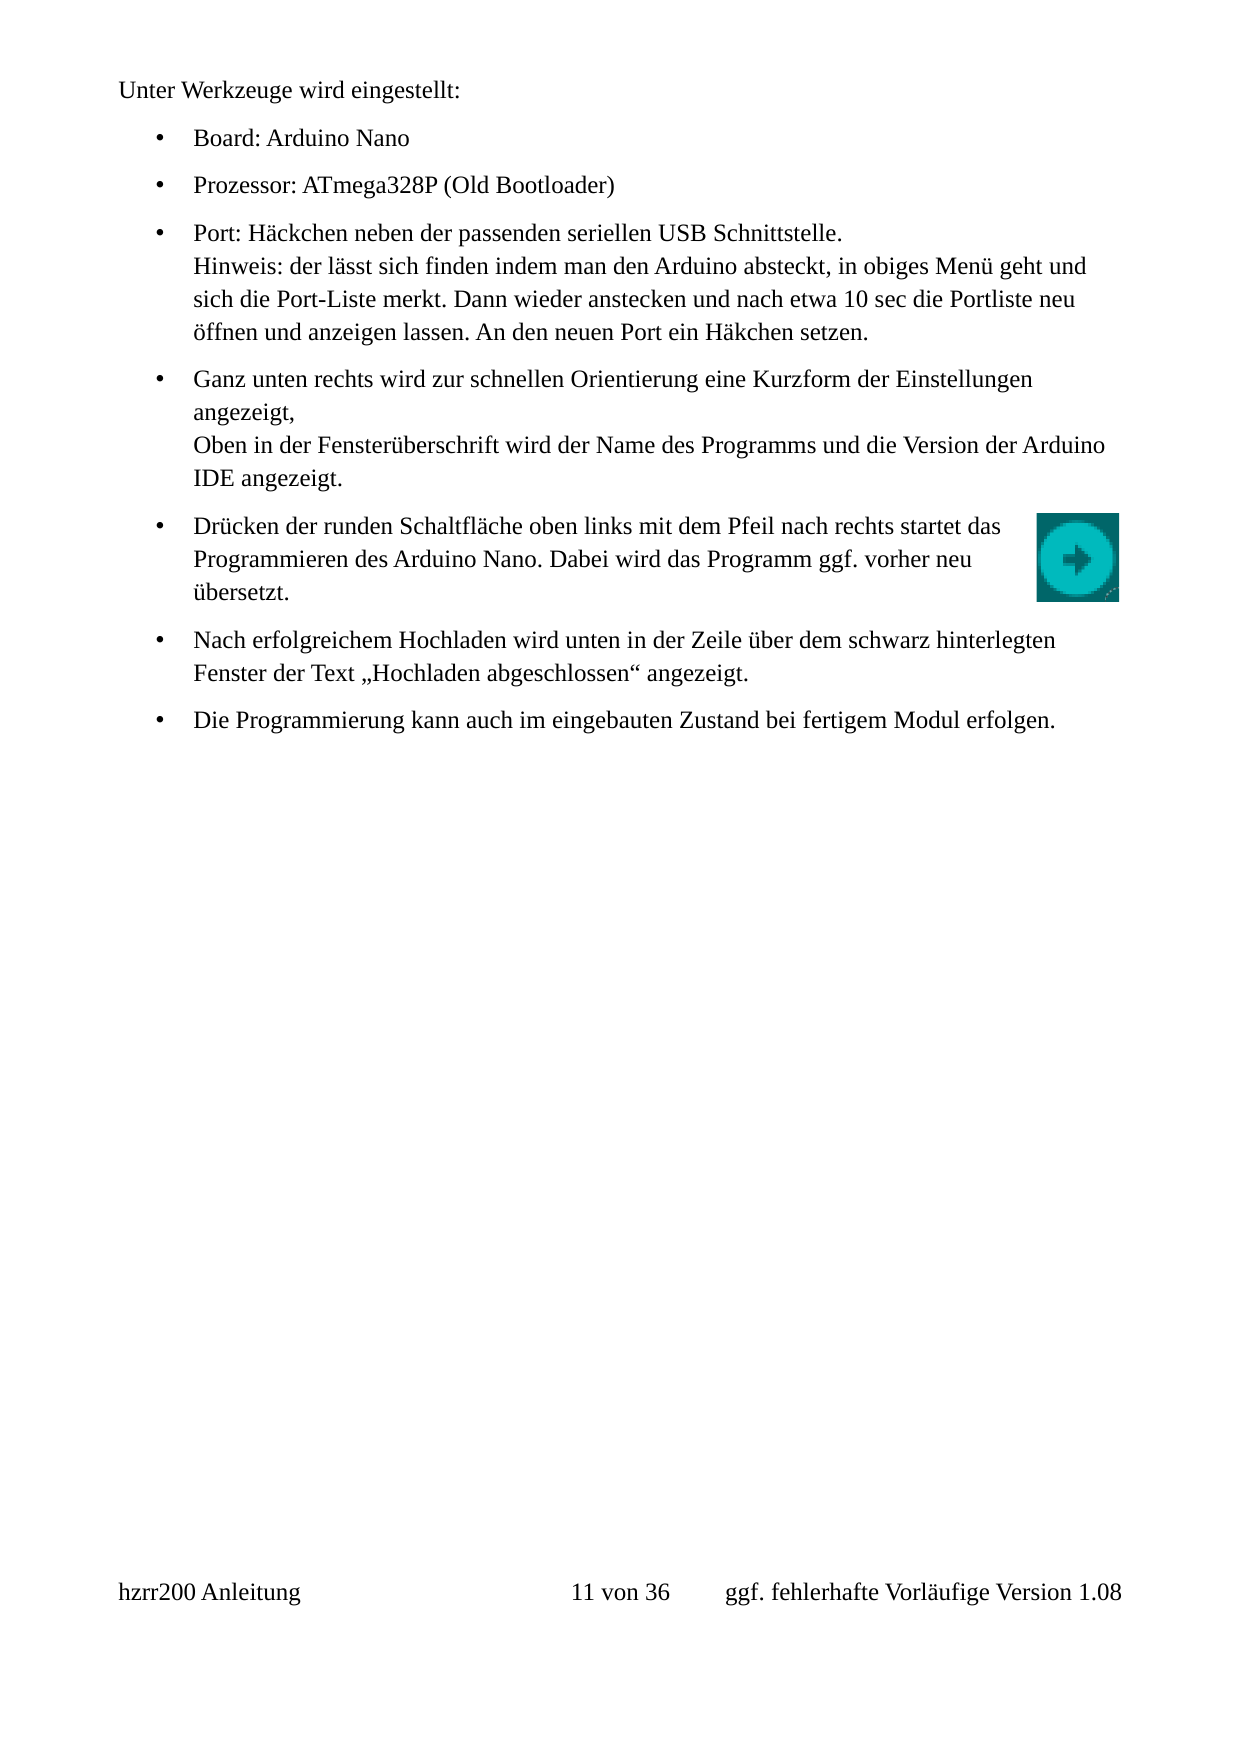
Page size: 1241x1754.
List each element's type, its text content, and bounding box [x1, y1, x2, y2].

list Die Programmierung kann auch im eingebauten Zustand bei fertigem Modul erfolgen. [156, 705, 1122, 734]
list Drücken der runden Schaltfläche oben links mit dem Pfeil nach rechts startet das Programmieren des Arduino Nano. Dabei wird das Programm ggf. vorher neu übersetzt. [156, 511, 1122, 606]
list Nach erfolgreichem Hochladen wird unten in der Zeile über dem schwarz hinterlegten Fenster der Text „Hochladen abgeschlossen“ angezeigt. [156, 625, 1122, 687]
picture [1036, 513, 1120, 602]
list Board: Arduino Nano [156, 123, 1122, 151]
list Prozessor: ATmega328P (Old Bootloader) [156, 170, 1122, 199]
list Ganz unten rechts wird zur schnellen Orientierung eine Kurzform der Einstellungen angezeigt, Oben in der Fensterüberschrift wird der Name des Programms und die Version der Arduino IDE angezeigt. [156, 364, 1122, 492]
text Unter Werkzeuge wird eingestellt: [118, 75, 1122, 104]
list Port: Häckchen neben der passenden seriellen USB Schnittstelle. Hinweis: der lässt sich finden indem man den Arduino absteckt, in obiges Menü geht und sich die Port-Liste merkt. Dann wieder anstecken und nach etwa 10 sec die Portliste neu öffnen und anzeigen lassen. An den neuen Port ein Häkchen setzen. [156, 218, 1122, 346]
